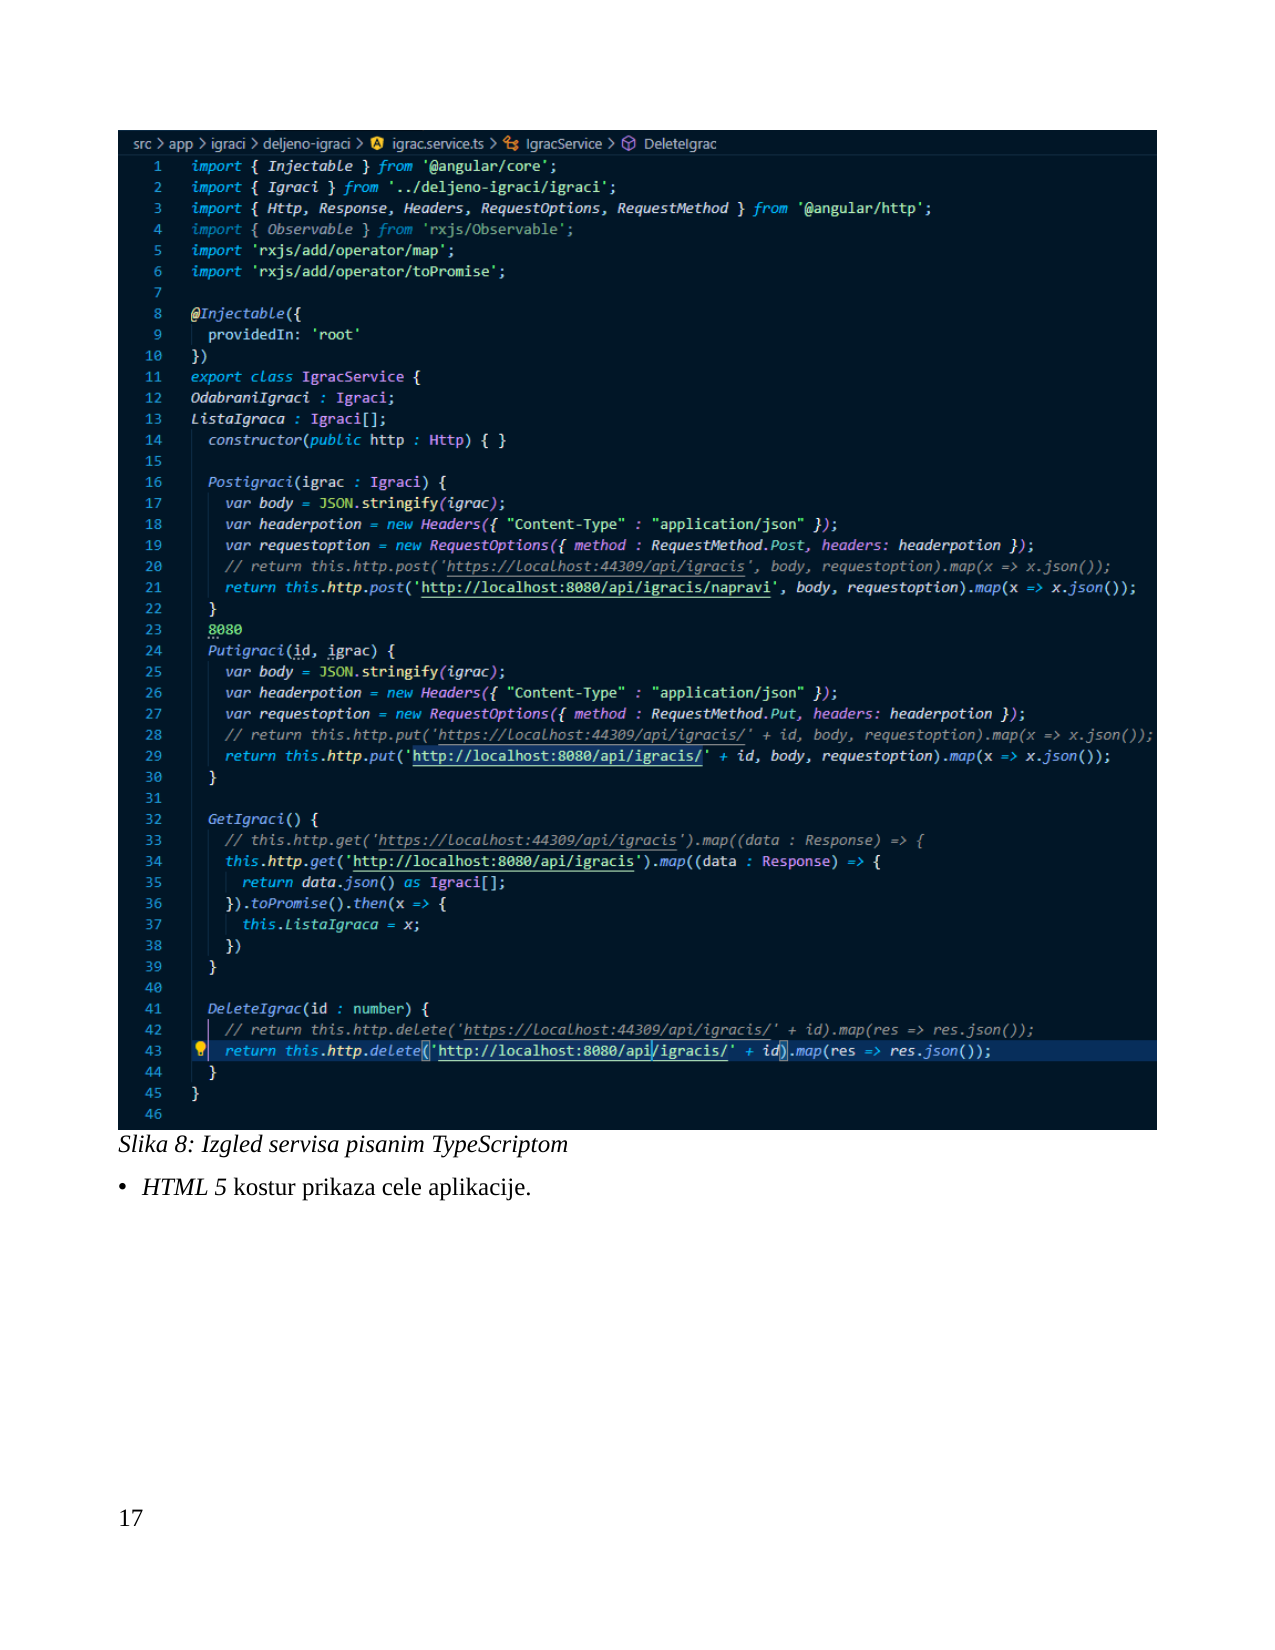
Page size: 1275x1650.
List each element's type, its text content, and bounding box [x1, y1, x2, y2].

list HTML 5 kostur prikaza cele aplikacije. [118, 1158, 1157, 1201]
list Slika 8: Izgled servisa pisanim TypeScriptom [118, 1130, 1157, 1158]
picture [118, 130, 1157, 1130]
